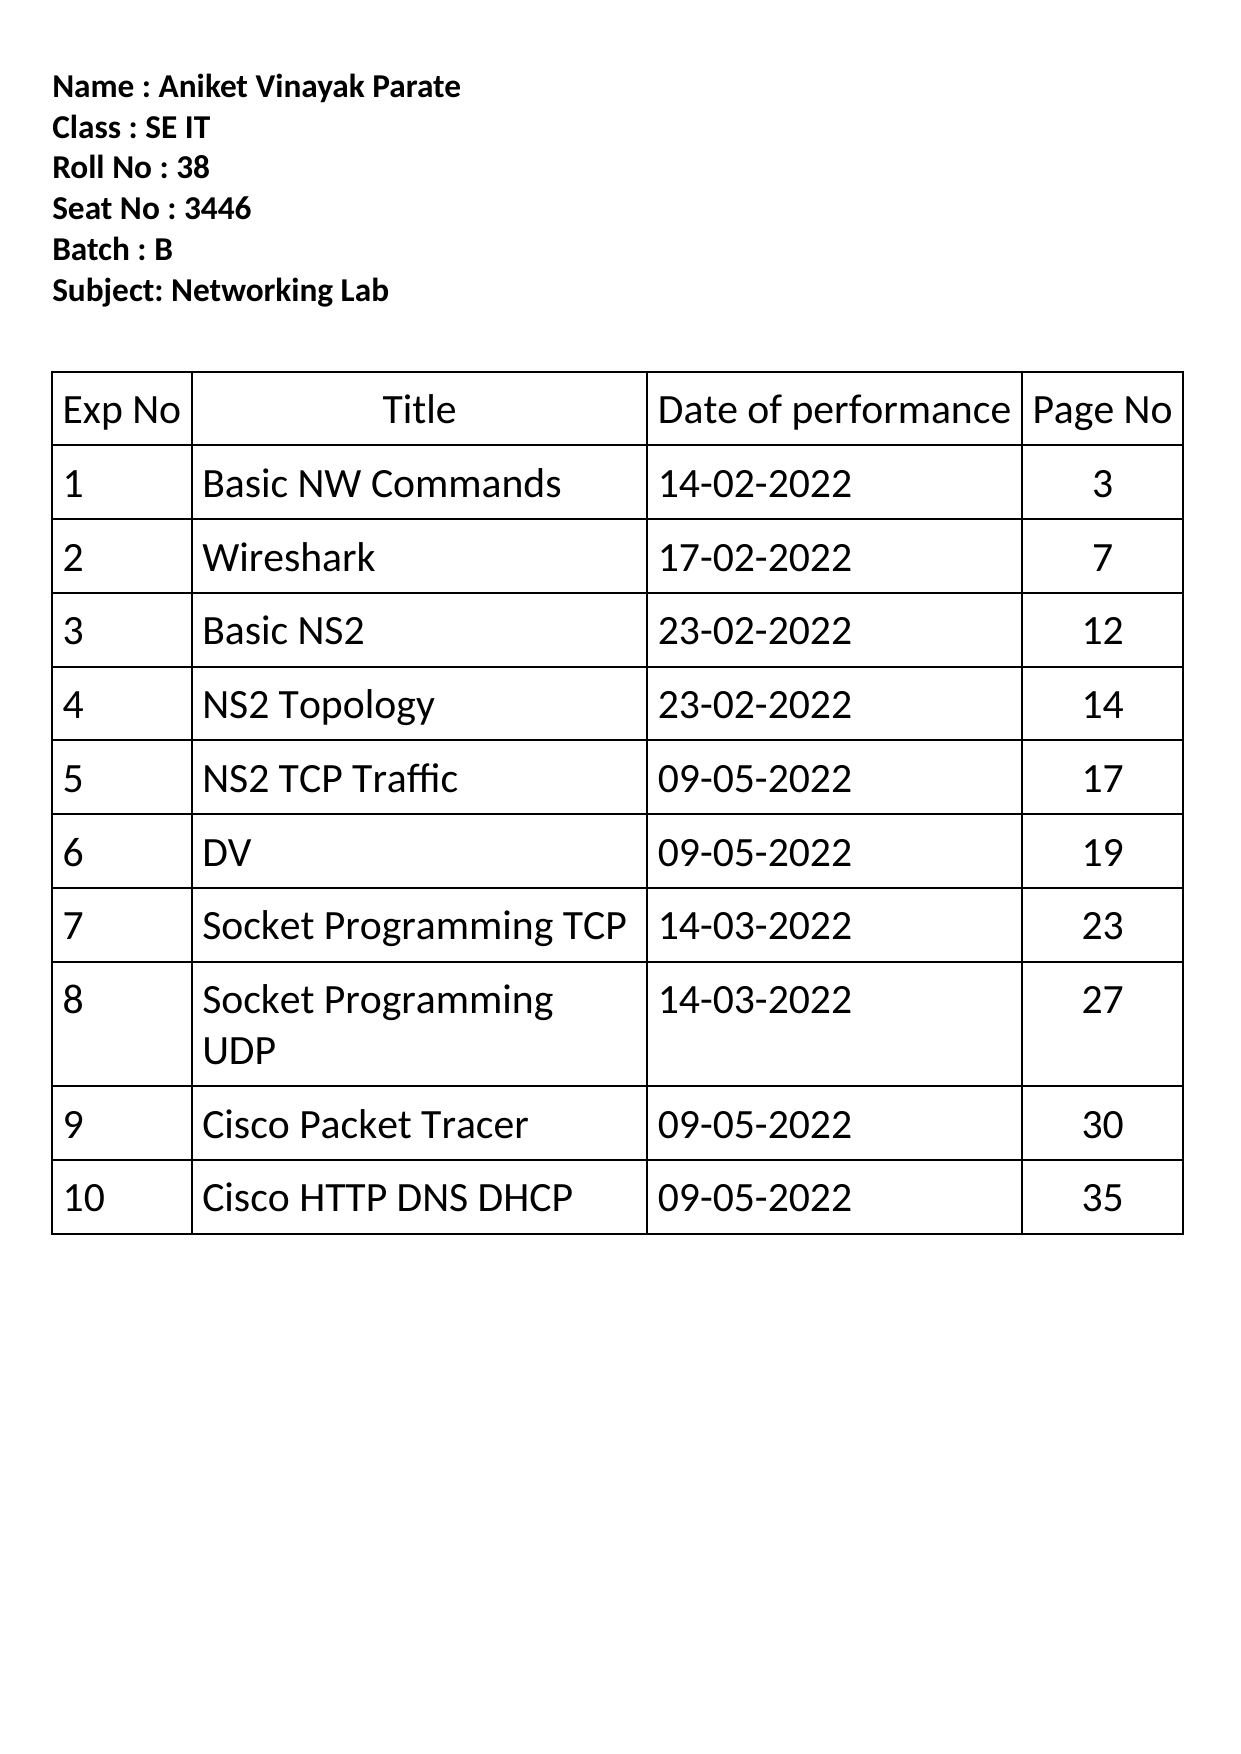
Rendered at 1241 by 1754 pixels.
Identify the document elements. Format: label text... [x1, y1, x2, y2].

table_header Exp No [53, 373, 191, 444]
table_cell NS2 Topology [193, 668, 646, 739]
table_cell Wireshark [193, 520, 646, 592]
table_header Page No [1023, 373, 1182, 444]
table_cell 7 [1023, 520, 1182, 592]
table_cell 09-05-2022 [648, 1161, 1021, 1233]
table_cell Basic NS2 [193, 594, 646, 666]
table_cell 17 [1023, 741, 1182, 813]
table_cell 3 [1023, 446, 1182, 518]
table_cell 09-05-2022 [648, 1087, 1021, 1159]
text Subject: Networking Lab [52, 269, 1187, 309]
table_cell 14 [1023, 668, 1182, 739]
text Name : Aniket Vinayak Parate [52, 65, 1187, 106]
table_cell 14-03-2022 [648, 889, 1021, 961]
table_cell 09-05-2022 [648, 741, 1021, 813]
table_cell 10 [53, 1161, 191, 1233]
table_header Date of performance [648, 373, 1021, 444]
table_cell 27 [1023, 963, 1182, 1085]
table_cell Basic NW Commands [193, 446, 646, 518]
table_cell 1 [53, 446, 191, 518]
table_cell 7 [53, 889, 191, 961]
table_cell 30 [1023, 1087, 1182, 1159]
table_cell 14-02-2022 [648, 446, 1021, 518]
table_cell 23-02-2022 [648, 668, 1021, 739]
table_cell Cisco HTTP DNS DHCP [193, 1161, 646, 1233]
table_cell 5 [53, 741, 191, 813]
text Class : SE IT [52, 106, 1187, 147]
table_cell 8 [53, 963, 191, 1085]
table_cell 23-02-2022 [648, 594, 1021, 666]
table_cell 4 [53, 668, 191, 739]
table_cell Cisco Packet Tracer [193, 1087, 646, 1159]
text Seat No : 3446 [52, 187, 1187, 228]
table_cell 12 [1023, 594, 1182, 666]
table_cell 14-03-2022 [648, 963, 1021, 1085]
table_cell 09-05-2022 [648, 815, 1021, 887]
table_cell Socket Programming TCP [193, 889, 646, 961]
table_cell 9 [53, 1087, 191, 1159]
table_cell 2 [53, 520, 191, 592]
table_header Title [193, 373, 646, 444]
table_cell 3 [53, 594, 191, 666]
table_cell DV [193, 815, 646, 887]
table_cell 6 [53, 815, 191, 887]
table_cell 19 [1023, 815, 1182, 887]
table_cell 17-02-2022 [648, 520, 1021, 592]
table_cell NS2 TCP Traffic [193, 741, 646, 813]
table_cell Socket Programming UDP [193, 963, 646, 1085]
table_cell 35 [1023, 1161, 1182, 1233]
text Roll No : 38 [52, 147, 1187, 187]
table_cell 23 [1023, 889, 1182, 961]
text Batch : B [52, 228, 1187, 269]
